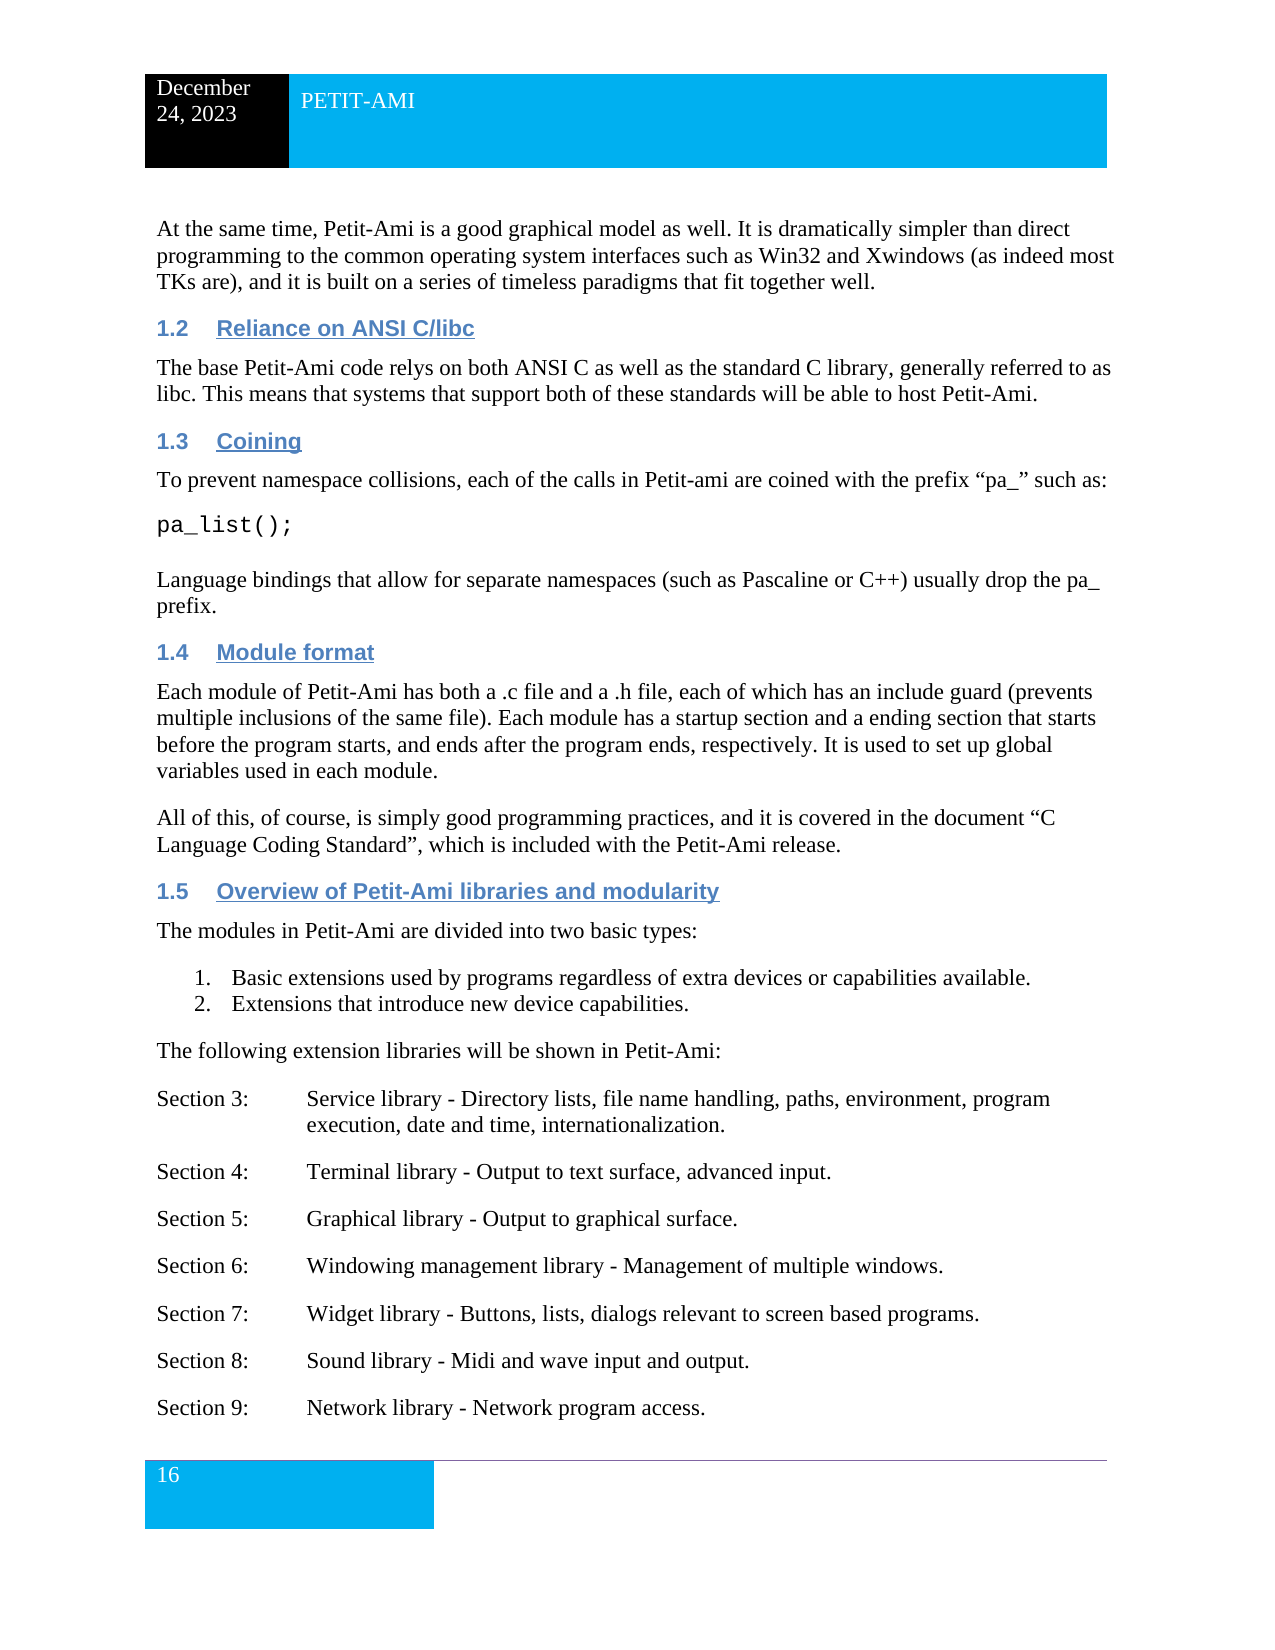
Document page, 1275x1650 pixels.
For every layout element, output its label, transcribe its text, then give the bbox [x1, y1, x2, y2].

text Section 9: Graphical library - Output to graphical surface. [156, 1205, 1118, 1232]
text The modules in Petit-Ami are divided into two basic types: [156, 917, 1118, 943]
text Section 7: Service library - Directory lists, file name handling, paths, environment, program execution, date and time, internationalization. [156, 1084, 1118, 1137]
list Extensions that introduce new device capabilities. [194, 990, 1118, 1017]
subtitle Reliance on ANSI C/libc [156, 315, 1118, 342]
text Section 13: Network library - Network program access. [156, 1394, 1118, 1420]
text To prevent namespace collisions, each of the calls in Petit-ami are coined with the prefix “pa_” such as: [156, 467, 1118, 493]
text The following extension libraries will be shown in Petit-Ami: [156, 1037, 1118, 1064]
text Section 10: Windowing management library - Management of multiple windows. [156, 1252, 1118, 1279]
text Language bindings that allow for separate namespaces (such as Pascaline or C++) usually drop the pa_ prefix. [156, 566, 1118, 618]
text Each module of Petit-Ami has both a .c file and a .h file, each of which has an include guard (prevents multiple inclusions of the same file). Each module has a startup section and a ending section that starts before the program starts, and ends after the program ends, respectively. It is used to set up global variables used in each module. [156, 678, 1118, 783]
list Basic extensions used by programs regardless of extra devices or capabilities available. [194, 964, 1118, 990]
subtitle Coining [156, 428, 1118, 454]
text Section 12: Sound library - Midi and wave input and output. [156, 1347, 1118, 1373]
subtitle Module format [156, 639, 1118, 666]
text All of this, of course, is simply good programming practices, and it is covered in the document “C Language Coding Standard”, which is included with the Petit-Ami release. [156, 804, 1118, 857]
text The base Petit-Ami code relys on both ANSI C as well as the standard C library, generally referred to as libc. This means that systems that support both of these standards will be able to host Petit-Ami. [156, 354, 1118, 407]
subtitle Overview of Petit-Ami libraries and modularity [156, 878, 1118, 904]
text At the same time, Petit-Ami is a good graphical model as well. It is dramatically simpler than direct programming to the common operating system interfaces such as Win32 and Xwindows (as indeed most TKs are), and it is built on a series of timeless paradigms that fit together well. [156, 215, 1118, 294]
text Section 11: Widget library - Buttons, lists, dialogs relevant to screen based programs. [156, 1300, 1118, 1326]
text Section 8: Terminal library - Output to text surface, advanced input. [156, 1158, 1118, 1184]
text pa_list(); [156, 514, 1118, 540]
